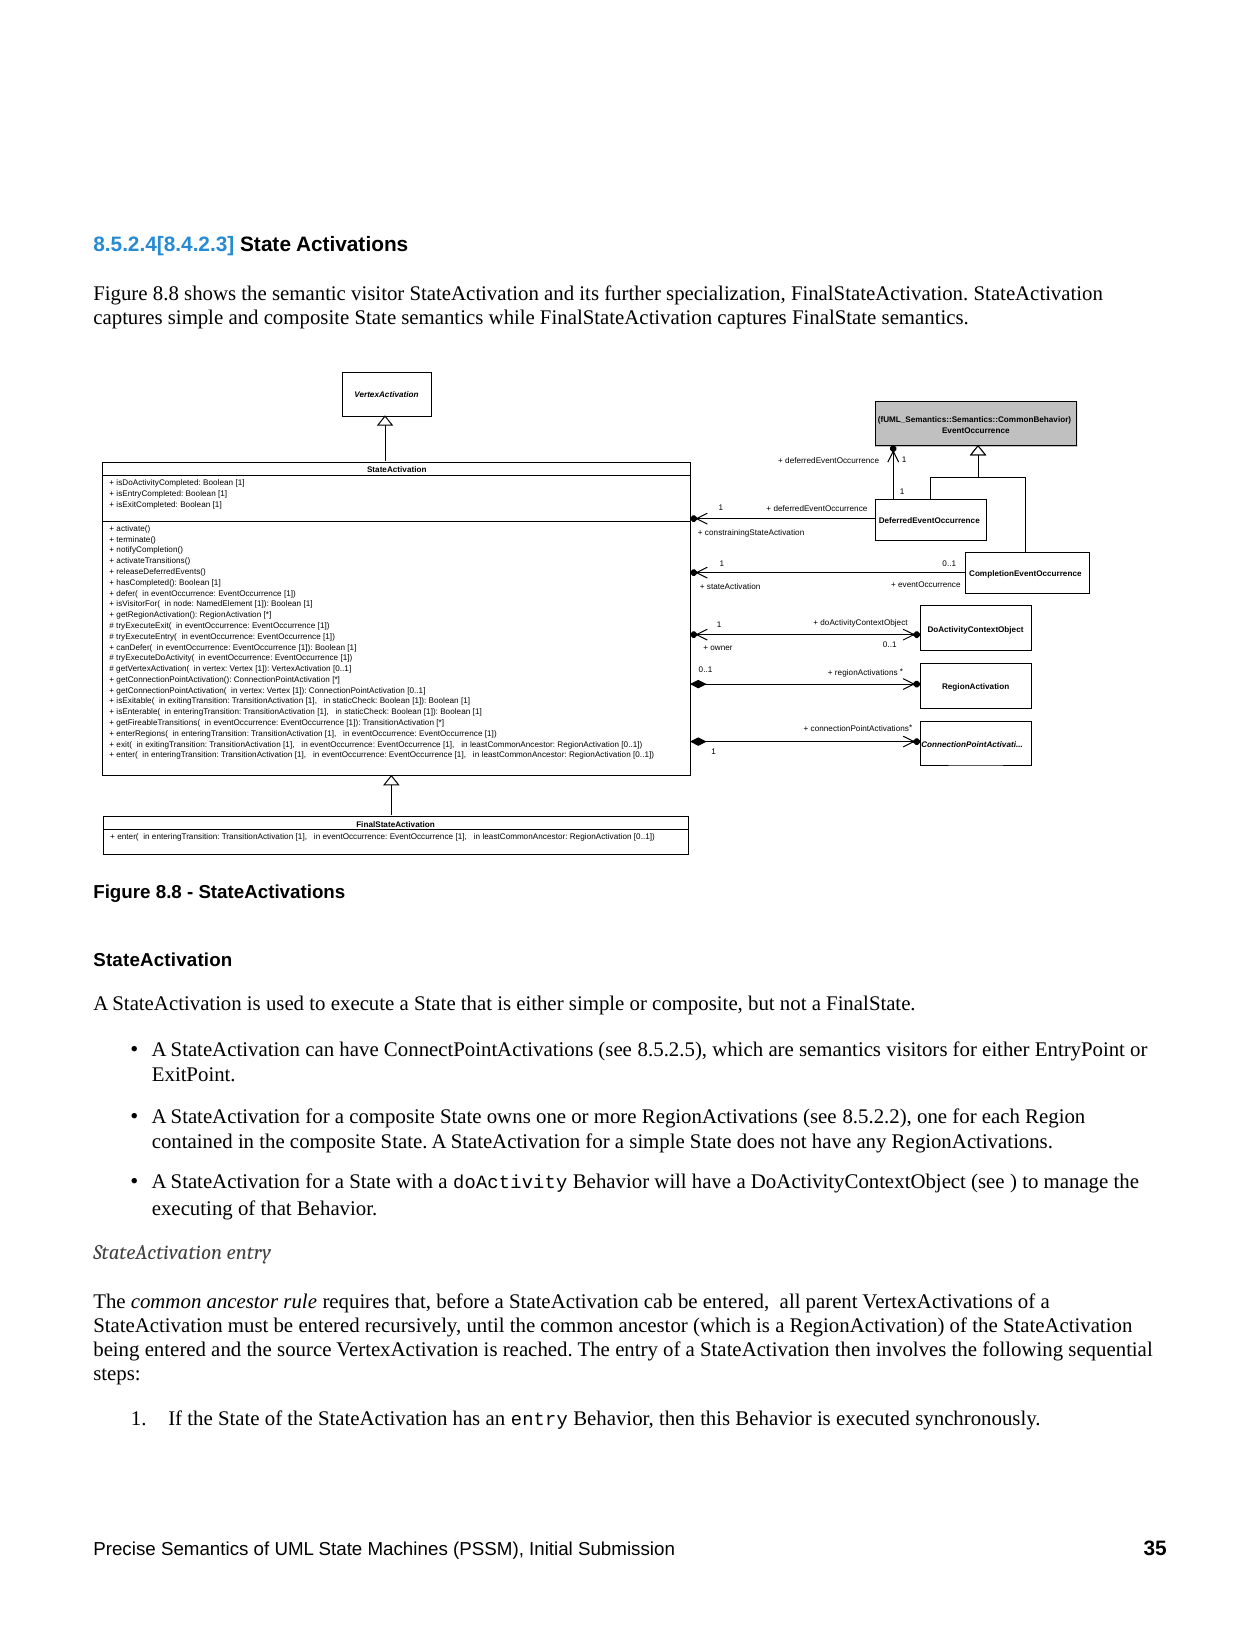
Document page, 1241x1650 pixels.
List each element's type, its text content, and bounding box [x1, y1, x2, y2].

list A StateActivation for a composite State owns one or more RegionActivations (see 8.5.2.2), one for each Region contained in the composite State. A StateActivation for a simple State does not have any RegionActivations. [131, 1103, 1164, 1153]
list If the State of the StateActivation has an entry Behavior, then this Behavior is executed synchronously. [131, 1406, 1164, 1431]
text A StateActivation is used to execute a State that is either simple or composite, but not a FinalState. [93, 991, 1164, 1015]
subtitle StateActivation entry [93, 1240, 1164, 1264]
text The common ancestor rule requires that, before a StateActivation cab be entered, all parent VertexActivations of a StateActivation must be entered recursively, until the common ancestor (which is a RegionActivation) of the StateActivation being entered and the source VertexActivation is reached. The entry of a StateActivation then involves the following sequential steps: [93, 1289, 1164, 1385]
text Figure 8.8 shows the semantic visitor StateActivation and its further specialization, FinalStateActivation. StateActivation captures simple and composite State semantics while FinalStateActivation captures FinalState semantics. [93, 281, 1164, 329]
list A StateActivation can have ConnectPointActivations (see 8.5.2.5), which are semantics visitors for either EntryPoint or ExitPoint. [131, 1036, 1164, 1086]
subtitle StateActivation [93, 948, 1164, 970]
text Figure 8.8 - StateActivations [93, 881, 1164, 902]
list A StateActivation for a State with a doActivity Behavior will have a DoActivityContextObject (see ) to manage the executing of that Behavior. [131, 1169, 1164, 1219]
subtitle State Activations [93, 231, 1164, 256]
